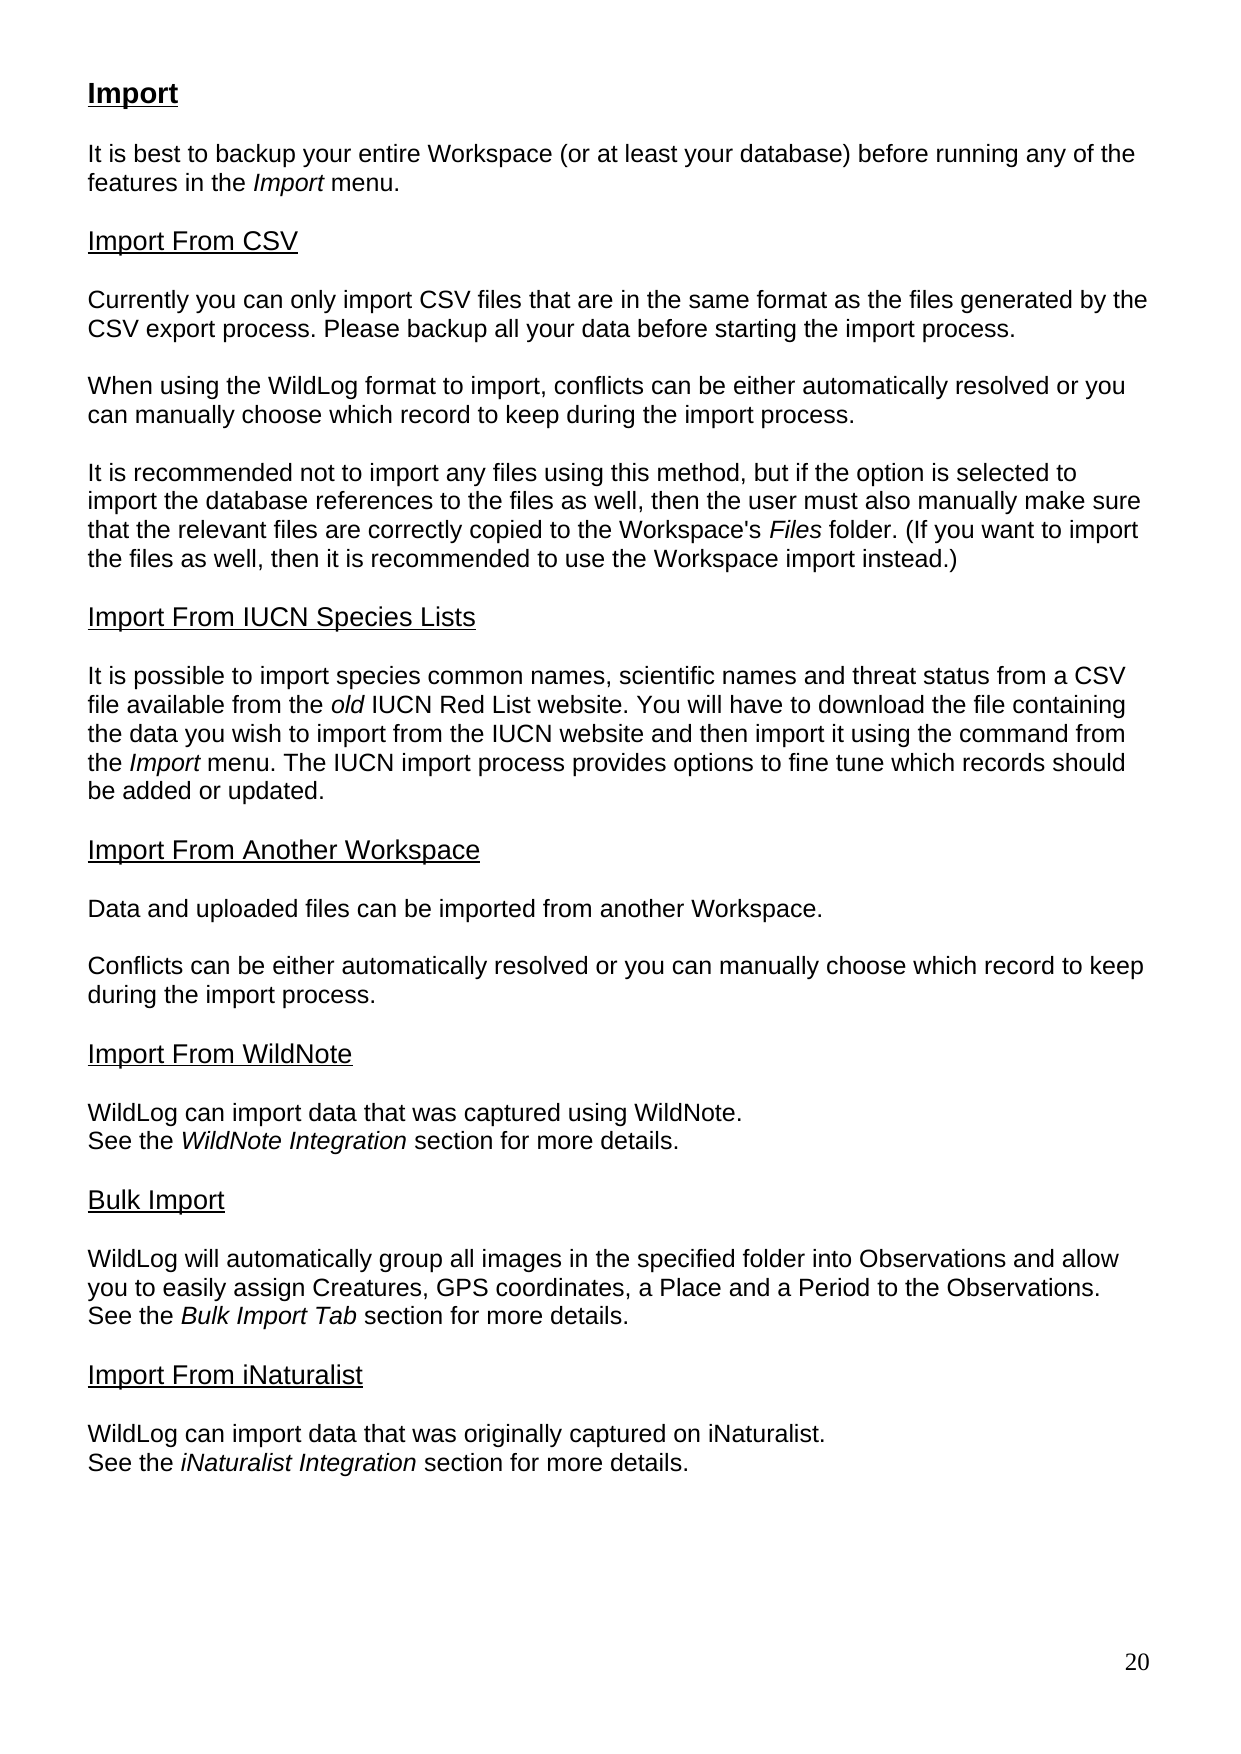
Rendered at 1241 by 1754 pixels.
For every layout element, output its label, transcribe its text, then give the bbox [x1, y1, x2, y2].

text It is recommended not to import any files using this method, but if the option is selected to import the database references to the files as well, then the user must also manually make sure that the relevant files are correctly copied to the Workspace's Files folder. (If you want to import the files as well, then it is recommended to use the Workspace import instead.) [87, 458, 1149, 573]
subtitle Import From WildNote [87, 1038, 1149, 1069]
text See the Bulk Import Tab section for more details. [87, 1301, 1149, 1330]
text It is best to backup your entire Workspace (or at least your database) before running any of the features in the Import menu. [87, 139, 1149, 196]
subtitle Import [87, 77, 1149, 110]
text Conflicts can be either automatically resolved or you can manually choose which record to keep during the import process. [87, 951, 1149, 1009]
subtitle Import From IUCN Species Lists [87, 601, 1149, 633]
subtitle Bulk Import [87, 1184, 1149, 1215]
text When using the WildLog format to import, conflicts can be either automatically resolved or you can manually choose which record to keep during the import process. [87, 371, 1149, 429]
text WildLog can import data that was originally captured on iNaturalist. [87, 1419, 1149, 1448]
text See the WildNote Integration section for more details. [87, 1126, 1149, 1155]
subtitle Import From Another Workspace [87, 834, 1149, 865]
text It is possible to import species common names, scientific names and threat status from a CSV file available from the old IUCN Red List website. You will have to download the file containing the data you wish to import from the IUCN website and then import it using the command from the Import menu. The IUCN import process provides options to fine tune which records should be added or updated. [87, 661, 1149, 805]
subtitle Import From CSV [87, 225, 1149, 256]
text WildLog will automatically group all images in the specified folder into Observations and allow you to easily assign Creatures, GPS coordinates, a Place and a Period to the Observations. [87, 1244, 1149, 1301]
subtitle Import From iNaturalist [87, 1359, 1149, 1390]
text Data and uploaded files can be imported from another Workspace. [87, 894, 1149, 923]
text Currently you can only import CSV files that are in the same format as the files generated by the CSV export process. Please backup all your data before starting the import process. [87, 285, 1149, 343]
text See the iNaturalist Integration section for more details. [87, 1448, 1149, 1476]
text WildLog can import data that was captured using WildNote. [87, 1098, 1149, 1126]
